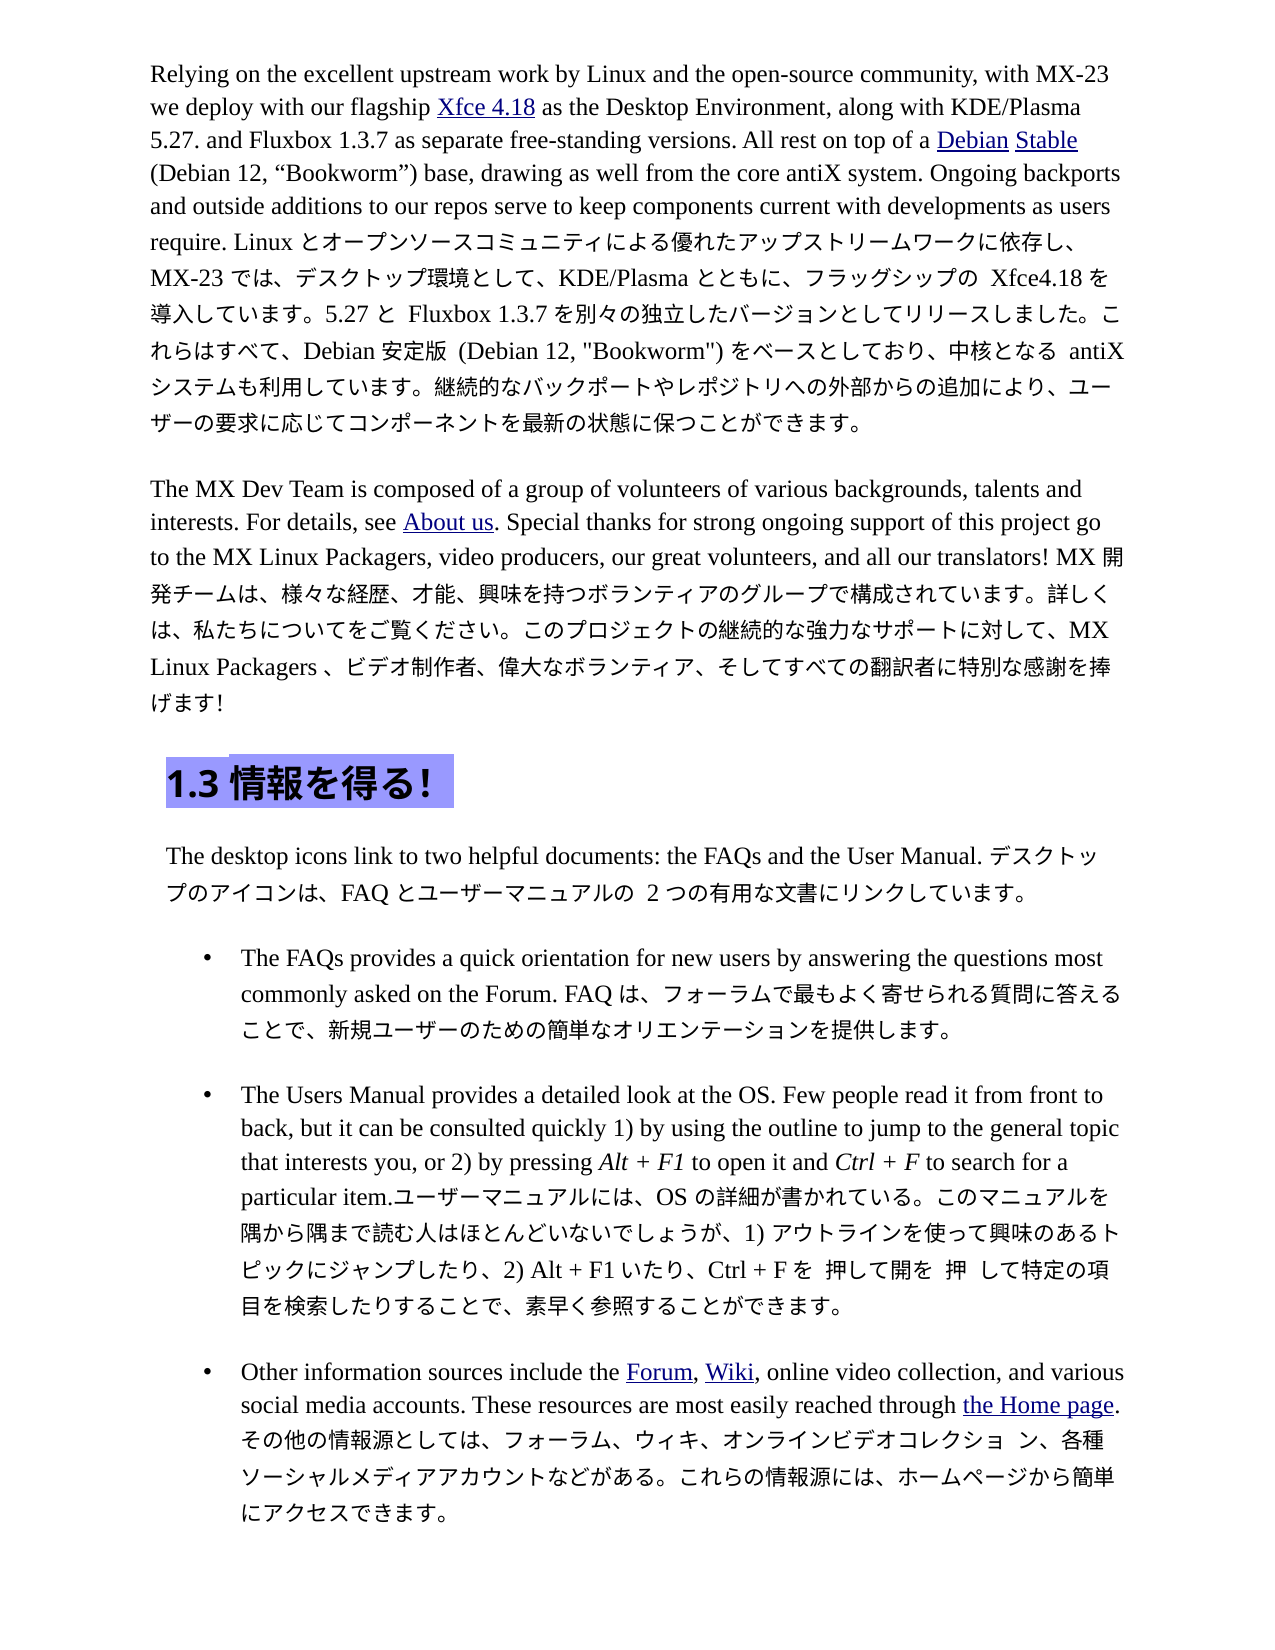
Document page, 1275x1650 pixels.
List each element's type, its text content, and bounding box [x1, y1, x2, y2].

subtitle 1.3 情報を得る！ [166, 753, 1109, 808]
list The FAQs provides a quick orientation for new users by answering the questions most commonly asked on the Forum. FAQ は、フォーラムで最もよく寄せられる質問に答えることで、新規ユーザーのための簡単なオリエンテーションを提供します。 [203, 943, 1125, 1044]
text Relying on the excellent upstream work by Linux and the open-source community, with MX-23 we deploy with our flagship Xfce 4.18 as the Desktop Environment, along with KDE/Plasma 5.27. and Fluxbox 1.3.7 as separate free-standing versions. All rest on top of a Debian Stable (Debian 12, “Bookworm”) base, drawing as well from the core antiX system. Ongoing backports and outside additions to our repos serve to keep components current with developments as users require. Linux とオープンソースコミュニティによる優れたアップストリームワークに依存し、MX-23 では、デスクトップ環境として、KDE/Plasma とともに、フラッグシップの Xfce4.18 を 導入しています。5.27 と Fluxbox 1.3.7 を別々の独立したバージョンとしてリリースしました。これらはすべて、Debian 安定版 (Debian 12, "Bookworm") をベースとしており、中核となる antiX システムも利用しています。継続的なバックポートやレポジトリへの外部からの追加により、ユーザーの要求に応じてコンポーネントを最新の状態に保つことができます。 [150, 59, 1125, 438]
list The Users Manual provides a detailed look at the OS. Few people read it from front to back, but it can be consulted quickly 1) by using the outline to jump to the general topic that interests you, or 2) by pressing Alt + F1 to open it and Ctrl + F to search for a particular item.ユーザーマニュアルには、OS の詳細が書かれている。このマニュアルを隅から隅まで読む人はほとんどいないでしょうが、1) アウトラインを使って興味のあるトピックにジャンプしたり、2) Alt + F1いたり、Ctrl + Fを 押して開を 押 して特定の項目を検索したりすることで、素早く参照することができます。 [203, 1081, 1125, 1321]
text The MX Dev Team is composed of a group of volunteers of various backgrounds, talents and interests. For details, see About us. Special thanks for strong ongoing support of this project go to the MX Linux Packagers, video producers, our great volunteers, and all our translators! MX 開発チームは、様々な経歴、才能、興味を持つボランティアのグループで構成されています。詳しくは、私たちについてをご覧ください。このプロジェクトの継続的な強力なサポートに対して、MX Linux Packagers 、ビデオ制作者、偉大なボランティア、そしてすべての翻訳者に特別な感謝を捧げます! [150, 474, 1125, 717]
text The desktop icons link to two helpful documents: the FAQs and the User Manual. デスクトップのアイコンは、FAQ とユーザーマニュアルの 2 つの有用な文書にリンクしています。 [166, 839, 1109, 907]
list Other information sources include the Forum, Wiki, online video collection, and various social media accounts. These resources are most easily reached through the Home page.その他の情報源としては、フォーラム、ウィキ、オンラインビデオコレクショ ン、各種ソーシャルメディアアカウントなどがある。これらの情報源には、ホームページから簡単にアクセスできます。 [203, 1357, 1125, 1527]
